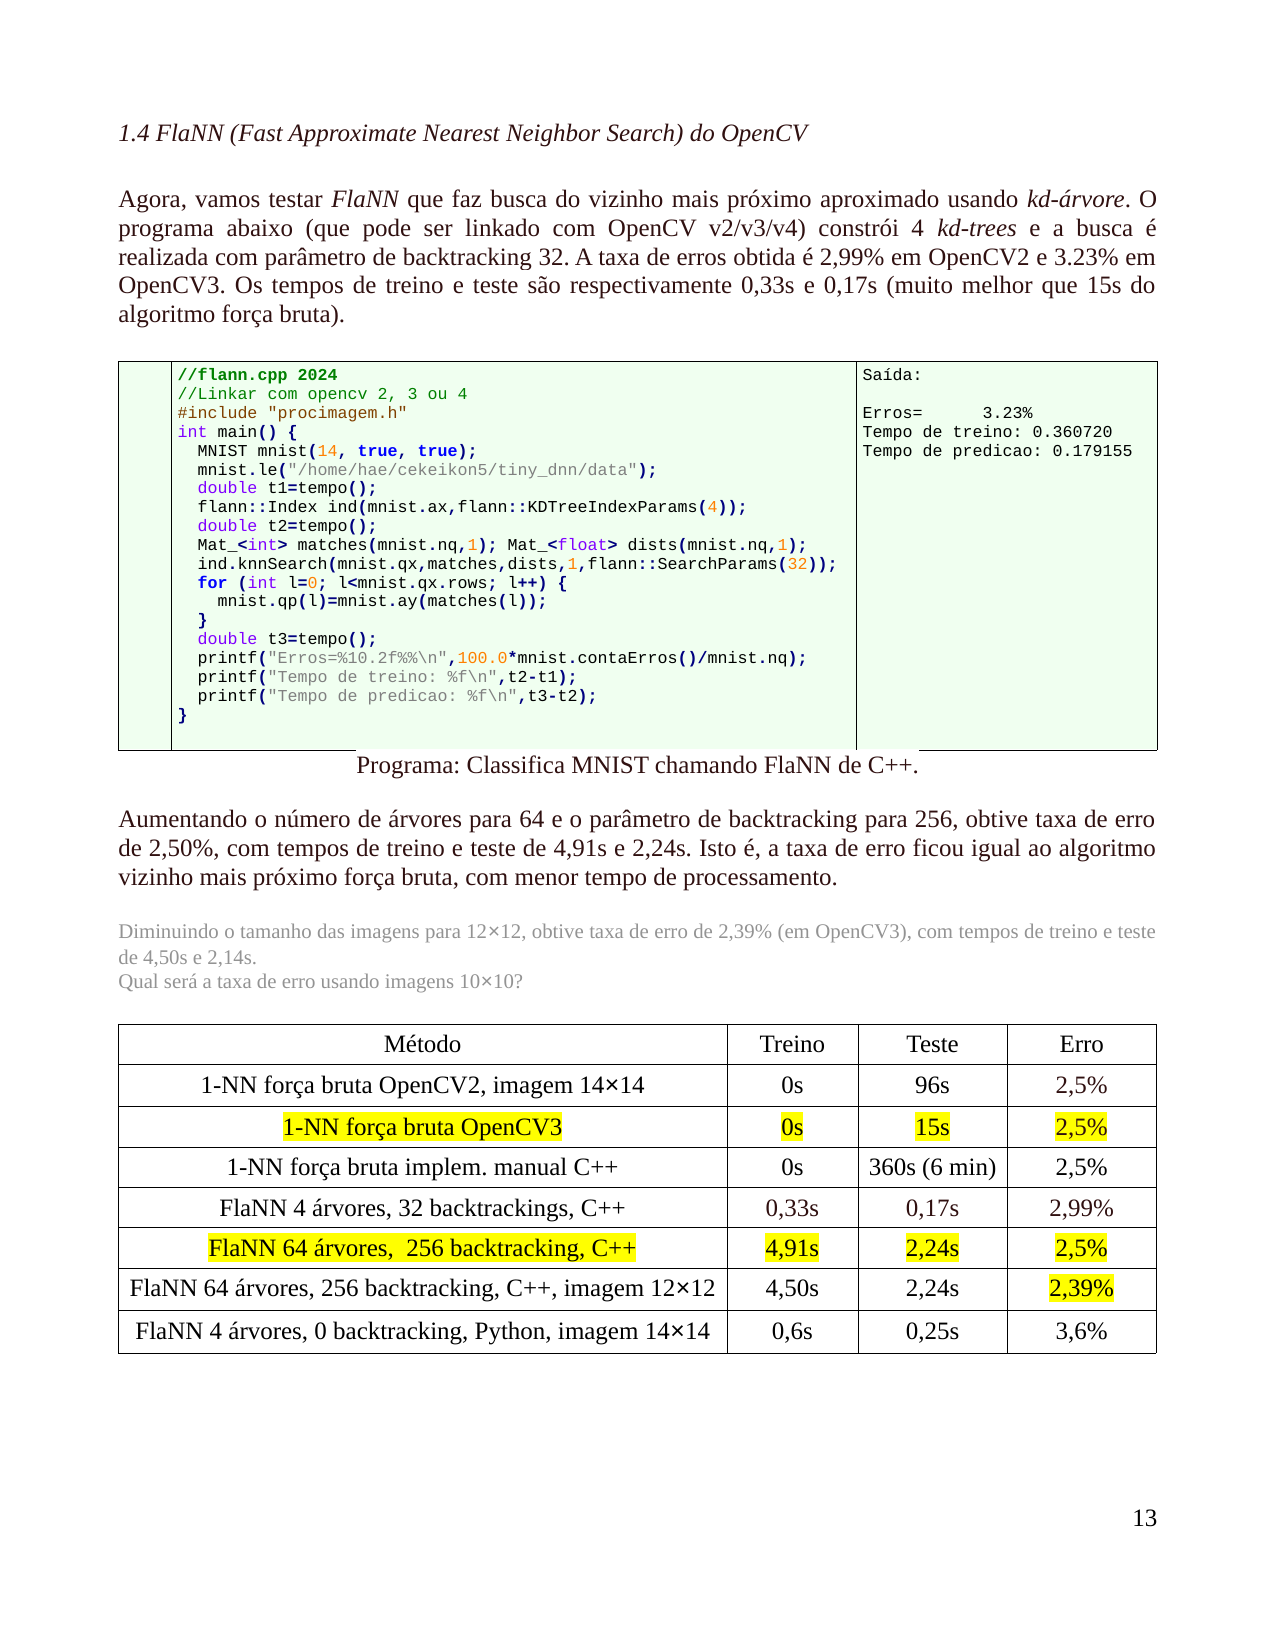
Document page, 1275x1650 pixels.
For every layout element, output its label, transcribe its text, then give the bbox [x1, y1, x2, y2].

table_cell 0,17s [859, 1188, 1007, 1227]
table_header Teste [859, 1025, 1007, 1064]
table_cell FlaNN 64 árvores, 256 backtracking, C++, imagem 12×12 [119, 1269, 727, 1310]
table_cell 0s [728, 1148, 858, 1187]
text 1.4 FlaNN (Fast Approximate Nearest Neighbor Search) do OpenCV [118, 118, 1157, 147]
text Diminuindo o tamanho das imagens para 12×12, obtive taxa de erro de 2,39% (em OpenCV3), com tempos de treino e teste de 4,50s e 2,14s. [118, 919, 1157, 969]
table_cell 0s [728, 1065, 858, 1106]
table_cell 0s [728, 1107, 858, 1147]
table_cell 3,6% [1008, 1311, 1156, 1352]
table_cell 15s [859, 1107, 1007, 1147]
table_cell 96s [859, 1065, 1007, 1106]
text Aumentando o número de árvores para 64 e o parâmetro de backtracking para 256, obtive taxa de erro de 2,50%, com tempos de treino e teste de 4,91s e 2,24s. Isto é, a taxa de erro ficou igual ao algoritmo vizinho mais próximo força bruta, com menor tempo de processamento. [118, 804, 1157, 891]
text Agora, vamos testar FlaNN que faz busca do vizinho mais próximo aproximado usando kd-árvore. O programa abaixo (que pode ser linkado com OpenCV v2/v3/v4) constrói 4 kd-trees e a busca é realizada com parâmetro de backtracking 32. A taxa de erros obtida é 2,99% em OpenCV2 e 3.23% em OpenCV3. Os tempos de treino e teste são respectivamente 0,33s e 0,17s (muito melhor que 15s do algoritmo força bruta). [118, 184, 1157, 328]
table_cell 1-NN força bruta implem. manual C++ [119, 1148, 727, 1187]
text Qual será a taxa de erro usando imagens 10×10? [118, 969, 1157, 995]
table_header //flann.cpp 2024 //Linkar com opencv 2, 3 ou 4 #include "procimagem.h" int main() { MNIST mnist(14, true, true); mnist.le("/home/hae/cekeikon5/tiny_dnn/data"); double t1=tempo(); flann::Index ind(mnist.ax,flann::KDTreeIndexParams(4)); double t2=tempo(); Mat_<int> matches(mnist.nq,1); Mat_<float> dists(mnist.nq,1); ind.knnSearch(mnist.qx,matches,dists,1,flann::SearchParams(32)); for (int l=0; l<mnist.qx.rows; l++) { mnist.qp(l)=mnist.ay(matches(l)); } double t3=tempo(); printf("Erros=%10.2f%%\n",100.0*mnist.contaErros()/mnist.nq); printf("Tempo de treino: %f\n",t2-t1); printf("Tempo de predicao: %f\n",t3-t2); } [172, 362, 856, 749]
table_cell FlaNN 4 árvores, 0 backtracking, Python, imagem 14×14 [119, 1311, 727, 1352]
table_cell 2,39% [1008, 1269, 1156, 1310]
table_cell 360s (6 min) [859, 1148, 1007, 1187]
table_cell 0,33s [728, 1188, 858, 1227]
table_cell 2,24s [859, 1228, 1007, 1268]
table_cell 2,5% [1008, 1107, 1156, 1147]
table_cell 4,50s [728, 1269, 858, 1310]
table_cell FlaNN 64 árvores, 256 backtracking, C++ [119, 1228, 727, 1268]
table_cell 4,91s [728, 1228, 858, 1268]
table_cell FlaNN 4 árvores, 32 backtrackings, C++ [119, 1188, 727, 1227]
table_cell 2,99% [1008, 1188, 1156, 1227]
table_header Saída: Erros= 3.23% Tempo de treino: 0.360720 Tempo de predicao: 0.179155 [857, 362, 1157, 749]
table_header Método [119, 1025, 727, 1064]
table_cell 2,5% [1008, 1065, 1156, 1106]
table_cell 2,5% [1008, 1228, 1156, 1268]
table_cell 2,24s [859, 1269, 1007, 1310]
table_header Treino [728, 1025, 858, 1064]
table_header [119, 362, 171, 749]
table_cell 1-NN força bruta OpenCV2, imagem 14×14 [119, 1065, 727, 1106]
table_header Erro [1008, 1025, 1156, 1064]
text Programa: Classifica MNIST chamando FlaNN de C++. [118, 751, 1157, 778]
table_cell 1-NN força bruta OpenCV3 [119, 1107, 727, 1147]
table_cell 0,25s [859, 1311, 1007, 1352]
table_cell 2,5% [1008, 1148, 1156, 1187]
table_cell 0,6s [728, 1311, 858, 1352]
